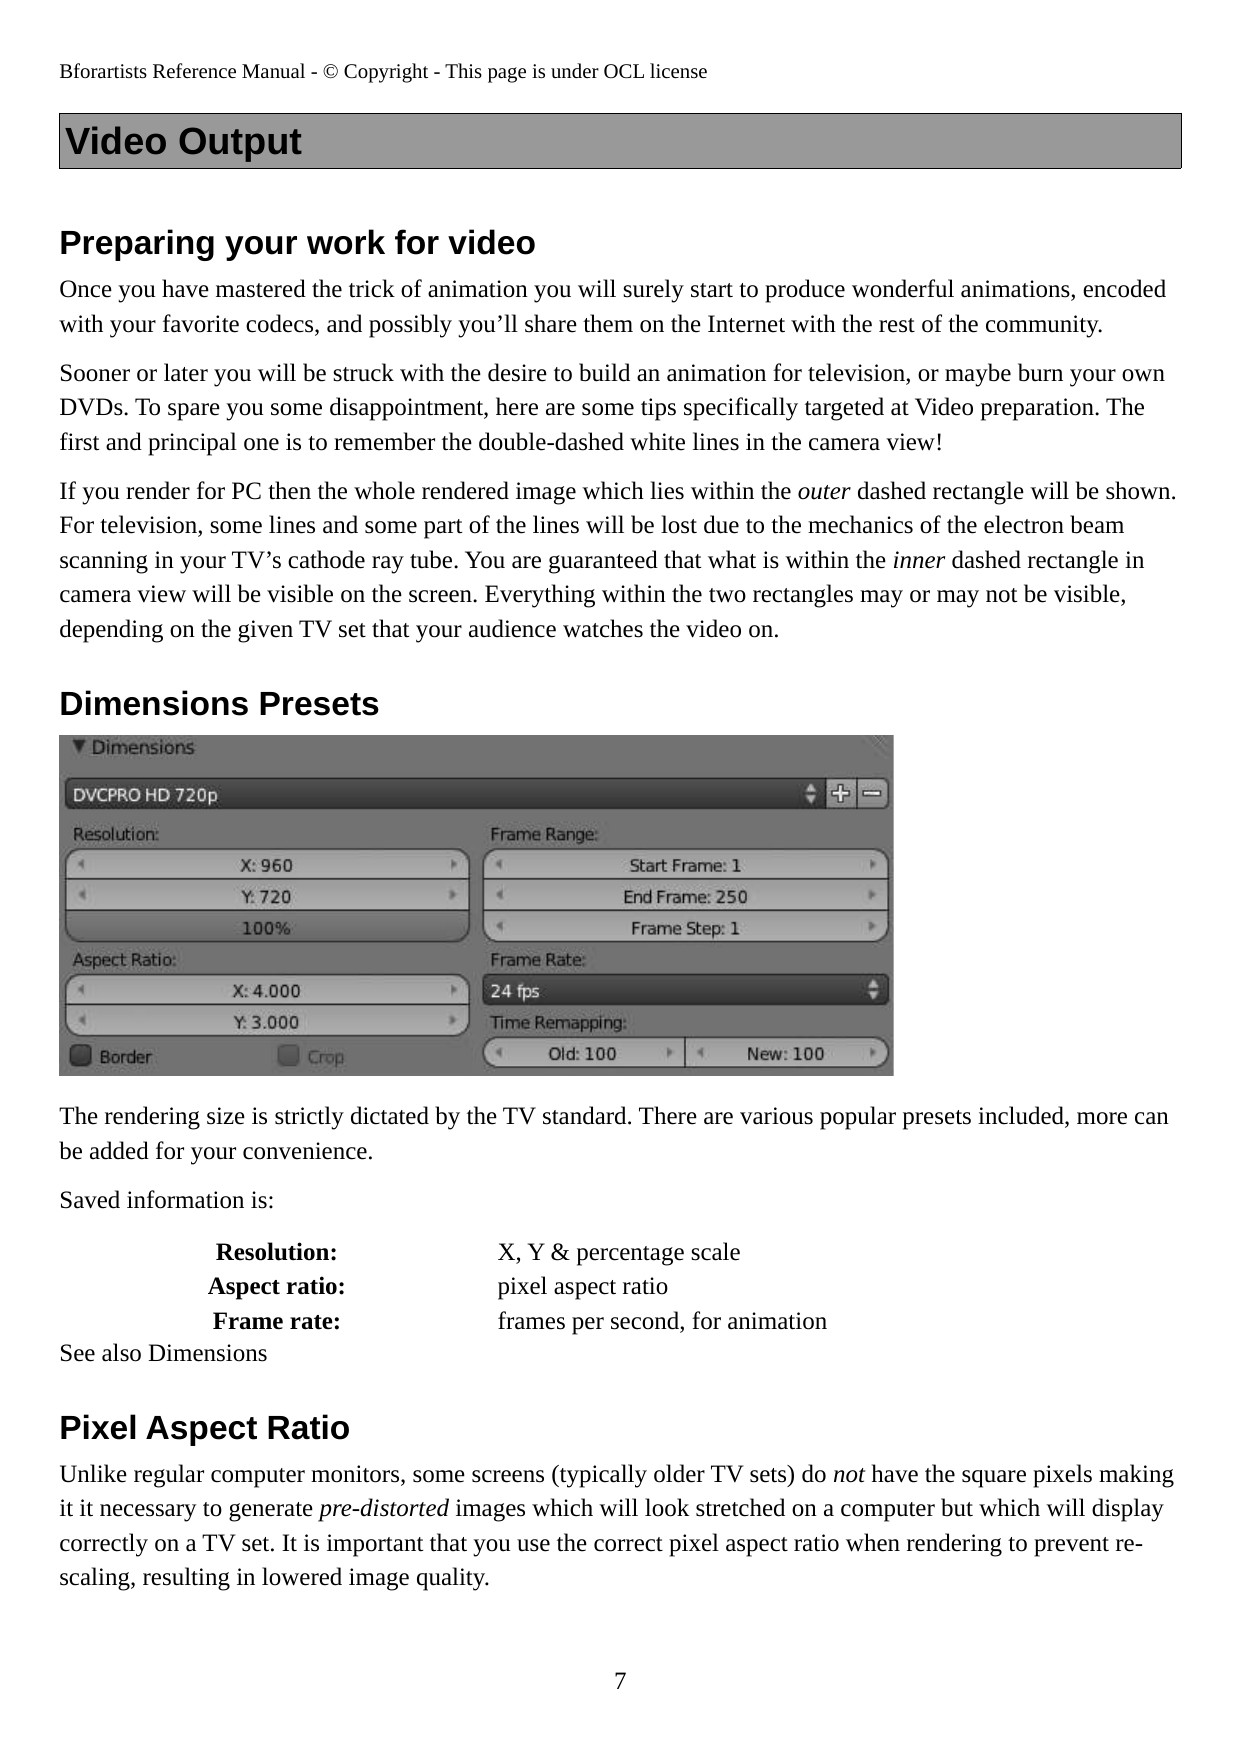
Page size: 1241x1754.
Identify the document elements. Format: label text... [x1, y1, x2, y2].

table_cell frames per second, for animation [495, 1303, 1118, 1338]
text If you render for PC then the whole rendered image which lies within the outer dashed rectangle will be shown. For television, some lines and some part of the lines will be lost due to the mechanics of the electron beam scanning in your TV’s cathode ray tube. You are guaranteed that what is within the inner dashed rectangle in camera view will be visible on the screen. Everything within the two rectangles may or may not be visible, depending on the given TV set that your audience watches the video on. [59, 476, 1181, 643]
picture [59, 735, 894, 1076]
subtitle Pixel Aspect Ratio [59, 1408, 1181, 1446]
text Saved information is: [59, 1185, 1181, 1214]
table_header X, Y & percentage scale [495, 1234, 1118, 1268]
text See also Dimensions [59, 1338, 1181, 1366]
table_header Resolution: [59, 1234, 494, 1268]
text Unlike regular computer monitors, some screens (typically older TV sets) do not have the square pixels making it it necessary to generate pre-distorted images which will look stretched on a computer but which will display correctly on a TV set. It is important that you use the correct pixel aspect ratio when rendering to prevent re-scaling, resulting in lowered image quality. [59, 1459, 1181, 1591]
text Sooner or later you will be struck with the desire to build an animation for television, or maybe burn your own DVDs. To spare you some disappointment, here are some tips specifically targeted at Video preparation. The first and principal one is to remember the double-dashed white lines in the camera view! [59, 358, 1181, 456]
subtitle Preparing your work for video [59, 223, 1181, 262]
text The rendering size is strictly dictated by the TV standard. There are various popular presets included, more can be added for your convenience. [59, 1101, 1181, 1164]
table_cell Frame rate: [59, 1303, 494, 1338]
text Once you have mastered the trick of animation you will surely start to produce wonderful animations, encoded with your favorite codecs, and possibly you’ll share them on the Internet with the rest of the community. [59, 274, 1181, 338]
table_cell Aspect ratio: [59, 1269, 494, 1303]
subtitle Dimensions Presets [59, 684, 1181, 722]
table_cell pixel aspect ratio [495, 1269, 1118, 1303]
table_header Video Output [60, 114, 1181, 168]
